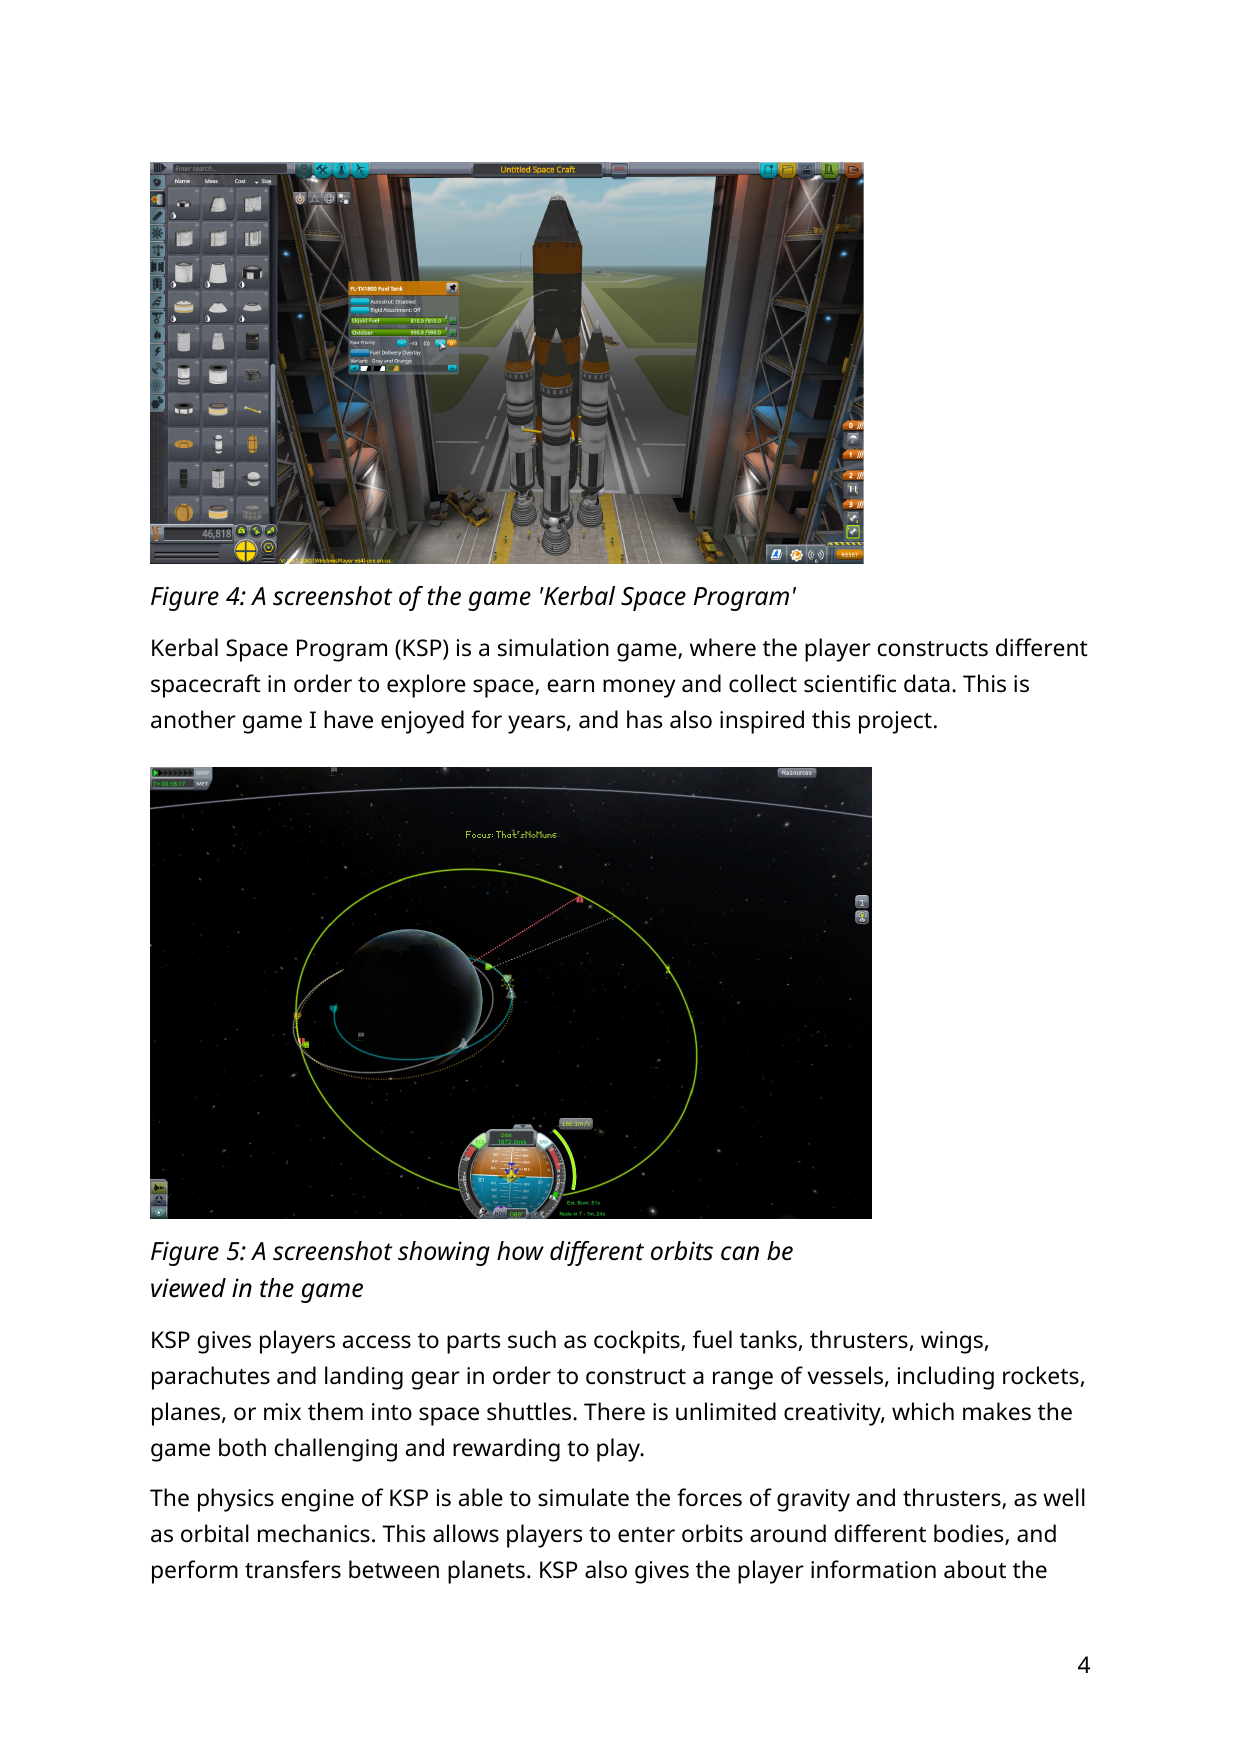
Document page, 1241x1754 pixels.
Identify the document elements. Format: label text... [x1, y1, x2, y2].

text Figure 4: A screenshot of the game 'Kerbal Space Program' [150, 564, 863, 613]
text Figure 5: A screenshot showing how different orbits can be viewed in the game [150, 1219, 872, 1304]
text KSP gives players access to parts such as cockpits, fuel tanks, thrusters, wings, parachutes and landing gear in order to construct a range of vessels, including rockets, planes, or mix them into space shuttles. There is unlimited creativity, which makes the game both challenging and rewarding to play. [150, 1324, 1090, 1463]
text The physics engine of KSP is able to simulate the forces of gravity and thrusters, as well as orbital mechanics. This allows players to enter orbits around different bodies, and perform transfers between planets. KSP also gives the player information about the [150, 1482, 1090, 1585]
picture [150, 767, 872, 1219]
picture [150, 162, 864, 564]
text Kerbal Space Program (KSP) is a simulation game, where the player constructs different spacecraft in order to explore space, earn money and collect scientific data. This is another game I have enjoyed for years, and has also inspired this project. [150, 632, 1090, 736]
